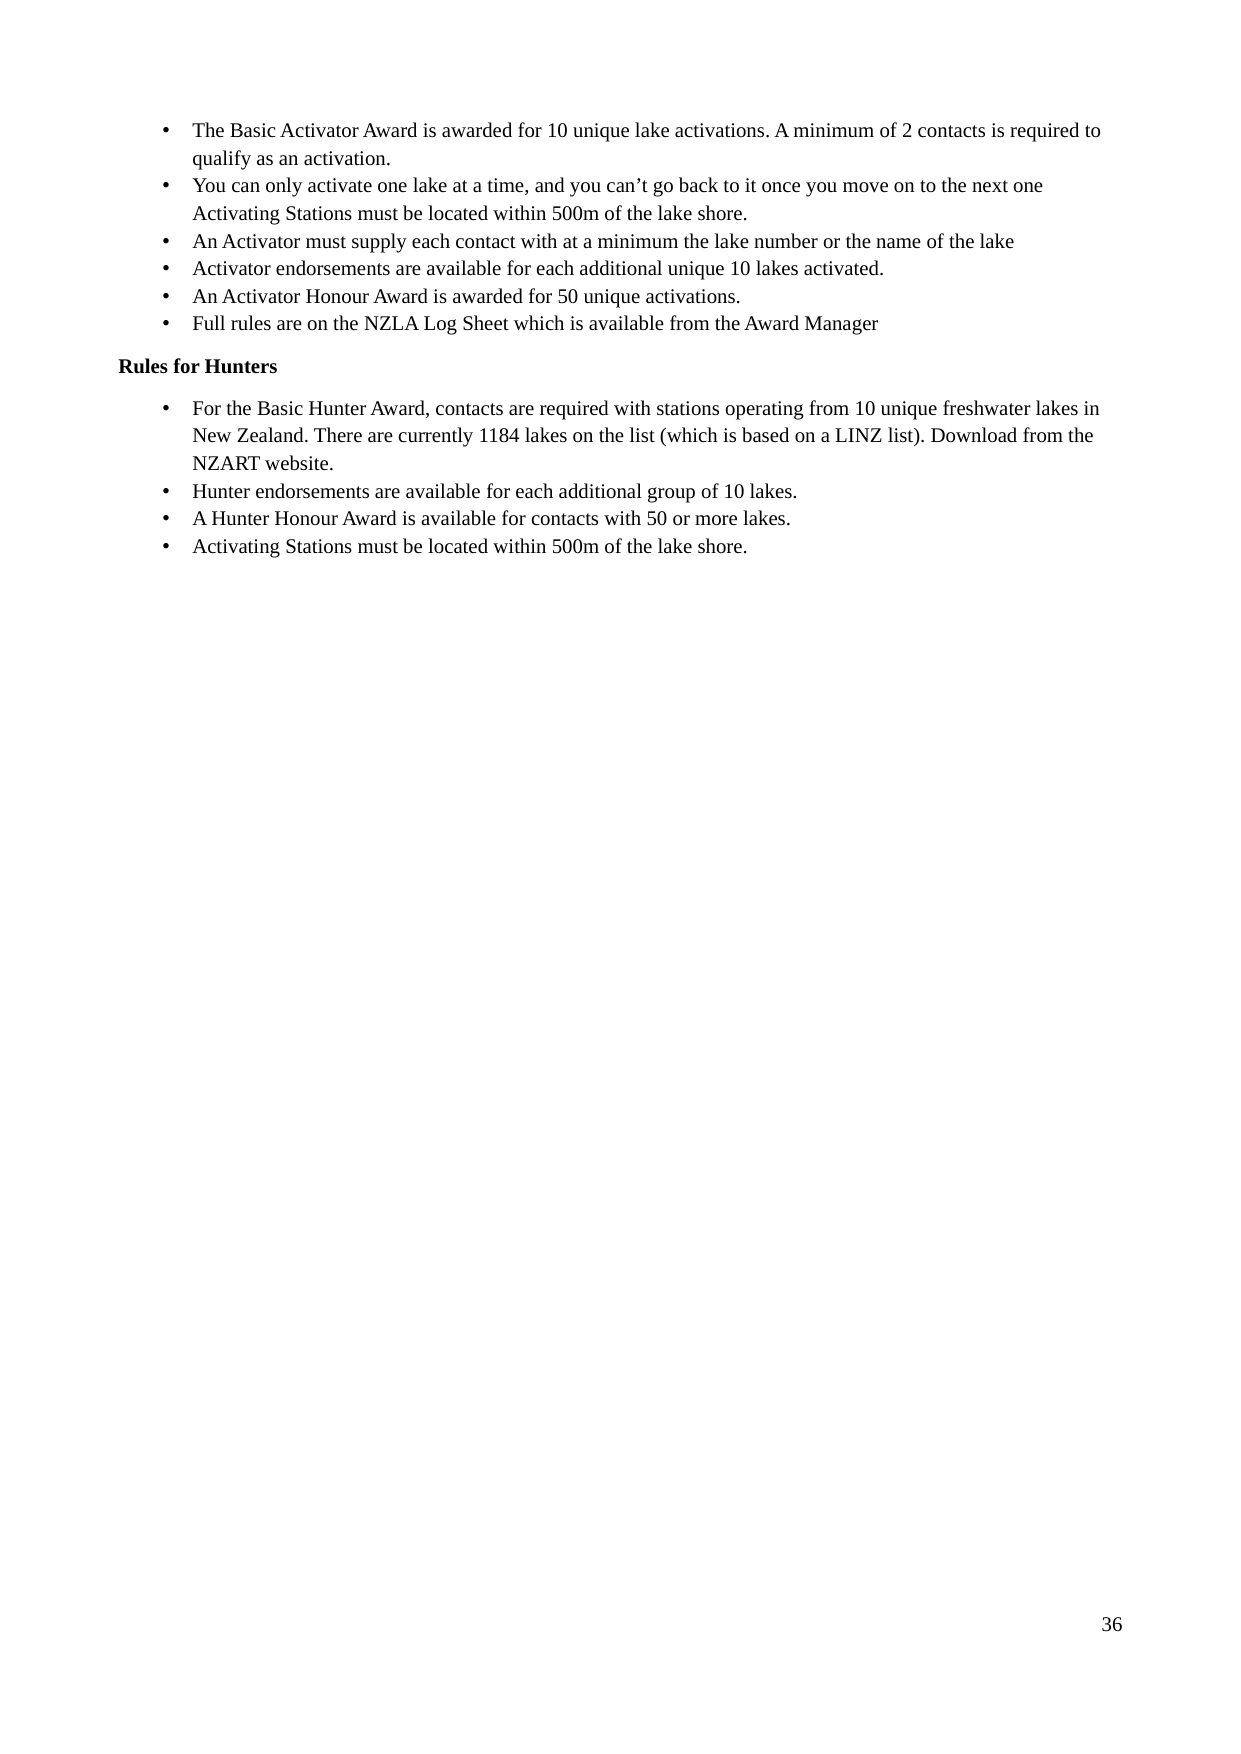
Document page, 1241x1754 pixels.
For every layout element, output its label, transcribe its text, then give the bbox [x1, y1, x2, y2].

list An Activator Honour Award is awarded for 50 unique activations. [162, 284, 1122, 308]
list Activator endorsements are available for each additional unique 10 lakes activated. [162, 256, 1122, 280]
list You can only activate one lake at a time, and you can’t go back to it once you move on to the next one Activating Stations must be located within 500m of the lake shore. [162, 173, 1122, 225]
list Full rules are on the NZLA Log Sheet which is available from the Award Manager [162, 311, 1122, 335]
text Rules for Hunters [118, 353, 1122, 378]
list The Basic Activator Award is awarded for 10 unique lake activations. A minimum of 2 contacts is required to qualify as an activation. [162, 118, 1122, 170]
list For the Basic Hunter Award, contacts are required with stations operating from 10 unique freshwater lakes in New Zealand. There are currently 1184 lakes on the list (which is based on a LINZ list). Download from the NZART website. [162, 396, 1122, 475]
list An Activator must supply each contact with at a minimum the lake number or the name of the lake [162, 228, 1122, 253]
list A Hunter Honour Award is available for contacts with 50 or more lakes. [162, 506, 1122, 530]
list Hunter endorsements are available for each additional group of 10 lakes. [162, 478, 1122, 503]
list Activating Stations must be located within 500m of the lake shore. [162, 534, 1122, 558]
